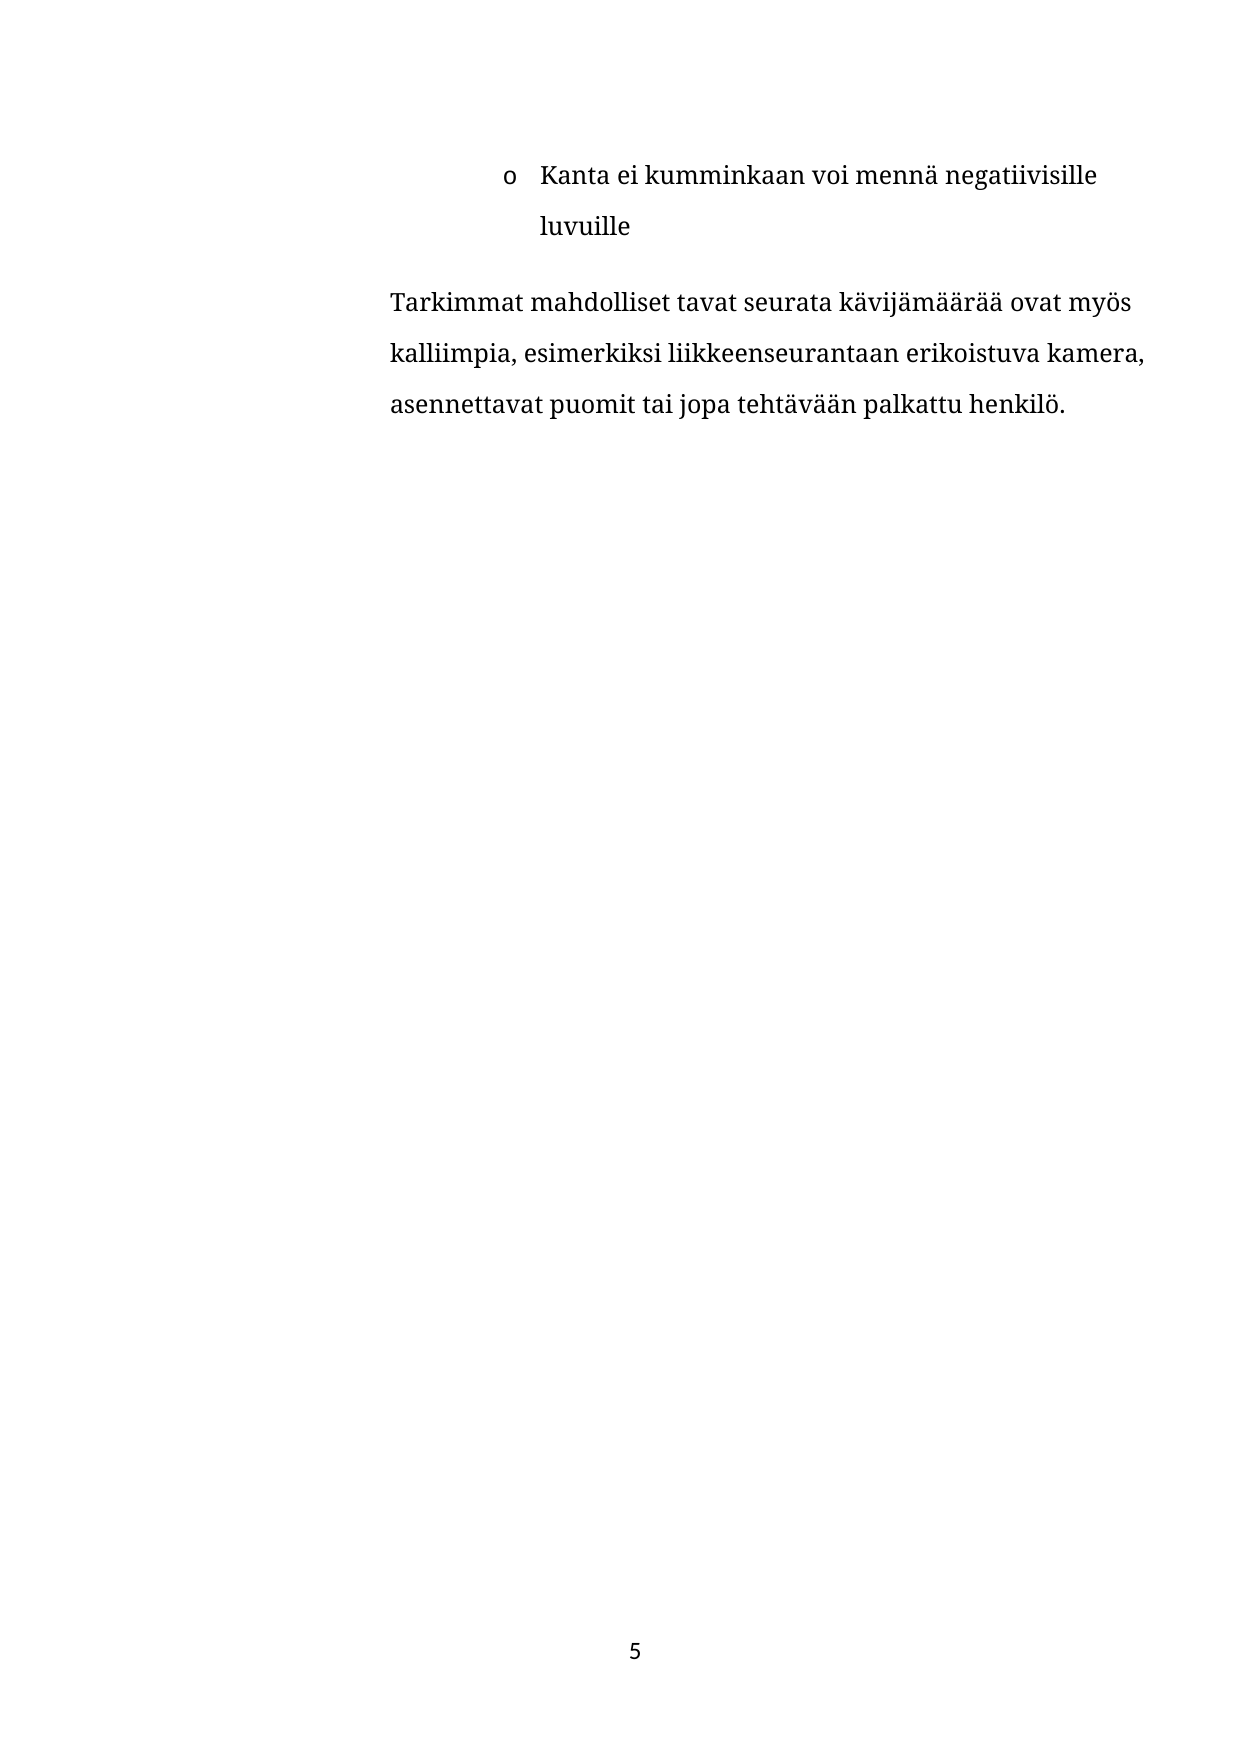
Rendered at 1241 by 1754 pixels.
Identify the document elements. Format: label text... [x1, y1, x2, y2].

text Tarkimmat mahdolliset tavat seurata kävijämäärää ovat myös kalliimpia, esimerkiksi liikkeenseurantaan erikoistuva kamera, asennettavat puomit tai jopa tehtävään palkattu henkilö. [390, 285, 1152, 421]
list Kanta ei kumminkaan voi mennä negatiivisille luvuille [502, 158, 1152, 243]
